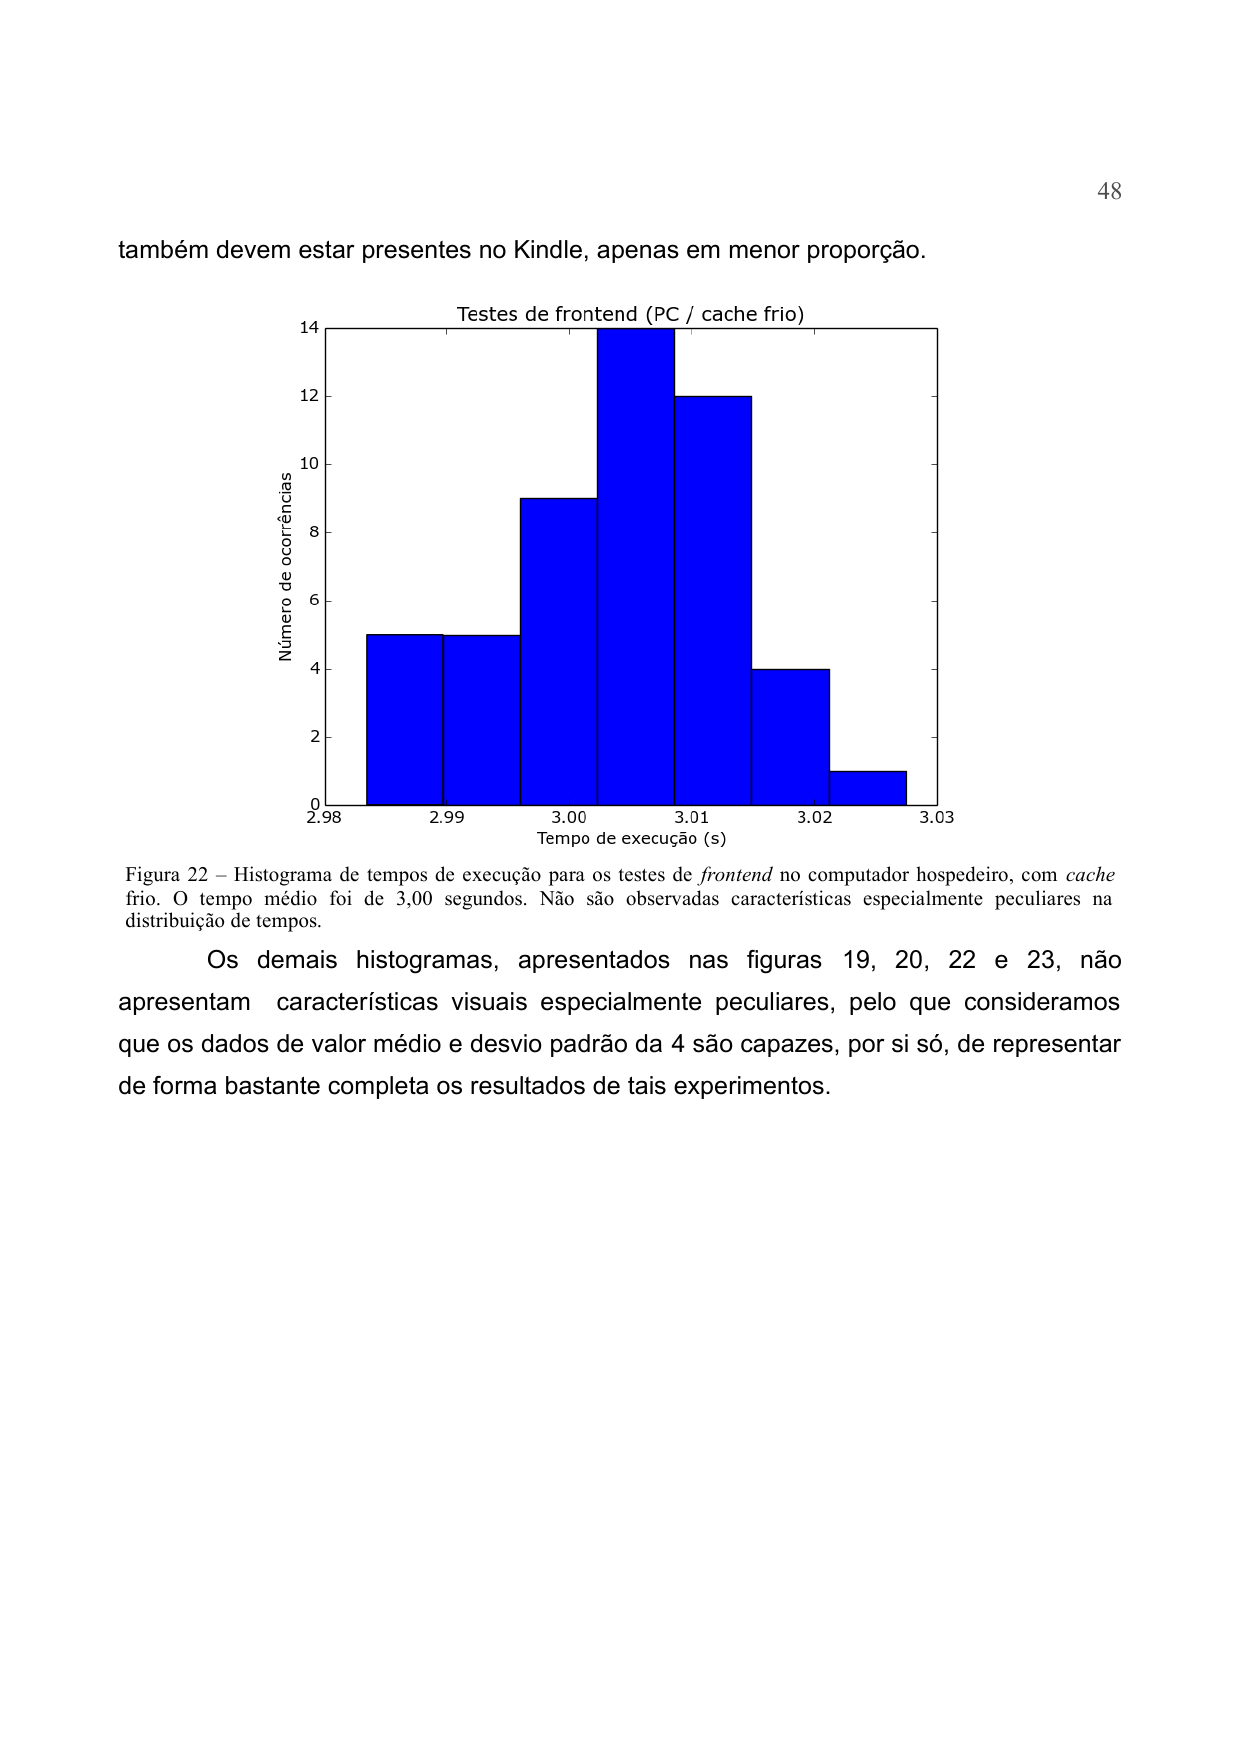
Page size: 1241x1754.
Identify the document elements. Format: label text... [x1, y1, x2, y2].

picture [225, 269, 1015, 864]
text Os demais histogramas, apresentados nas figuras 19, 20, 22 e 23, não apresentam características visuais especialmente peculiares, pelo que consideramos que os dados de valor médio e desvio padrão da Tabela 4 são capazes, por si só, de representar de forma bastante completa os resultados de tais experimentos. [118, 302, 1122, 1100]
text Figura 22 – Histograma de tempos de execução para os testes de frontend no computador hospedeiro, com cache frio. O tempo médio foi de 3,00 segundos. Não são observadas características especialmente peculiares na distribuição de tempos. [125, 282, 1115, 932]
text Um dado interessante, apesar de não relacionado diretamente aos objetivos deste trabalho, é que o desvio padrão do tempo de execução dos testes de backend no Kindle é inferior ao no computador. De fato, observando a Figura 21 nota-se que os tempos de execução no computador estão espalhados ao redor de dois valores médios distintos. Uma possível explicação para esse fato é a existência de testes envolvendo rotinas de rede dentro da suíte de testes de backend. Tanto o Kindle quanto o computador estavam conectados a um roteador por meio de rede sem fio (Wi-Fi). Esse resultado indicaria que o Kindle responde de forma mais determinística que o computador a requisições de rede, o que seria natural, visto que um dispositivo embarcado geralmente possui menos tarefas ocupando o sistema operacional e causando uma dispersão dos tempos de resposta a chamadas de sistema. Ainda assim, o histograma da Figura 18, que corresponde ao mesmo conjunto de testes executado no Kindle, parece ter uma cauda prolongada para a direita, apesar de suas quatro primeiras barras formarem uma silhueta bastante característica de uma distribuição gaussiana, indicando que os efeitos causados pelos testes de rede também devem estar presentes no Kindle, apenas em menor proporção. [118, 236, 1122, 264]
